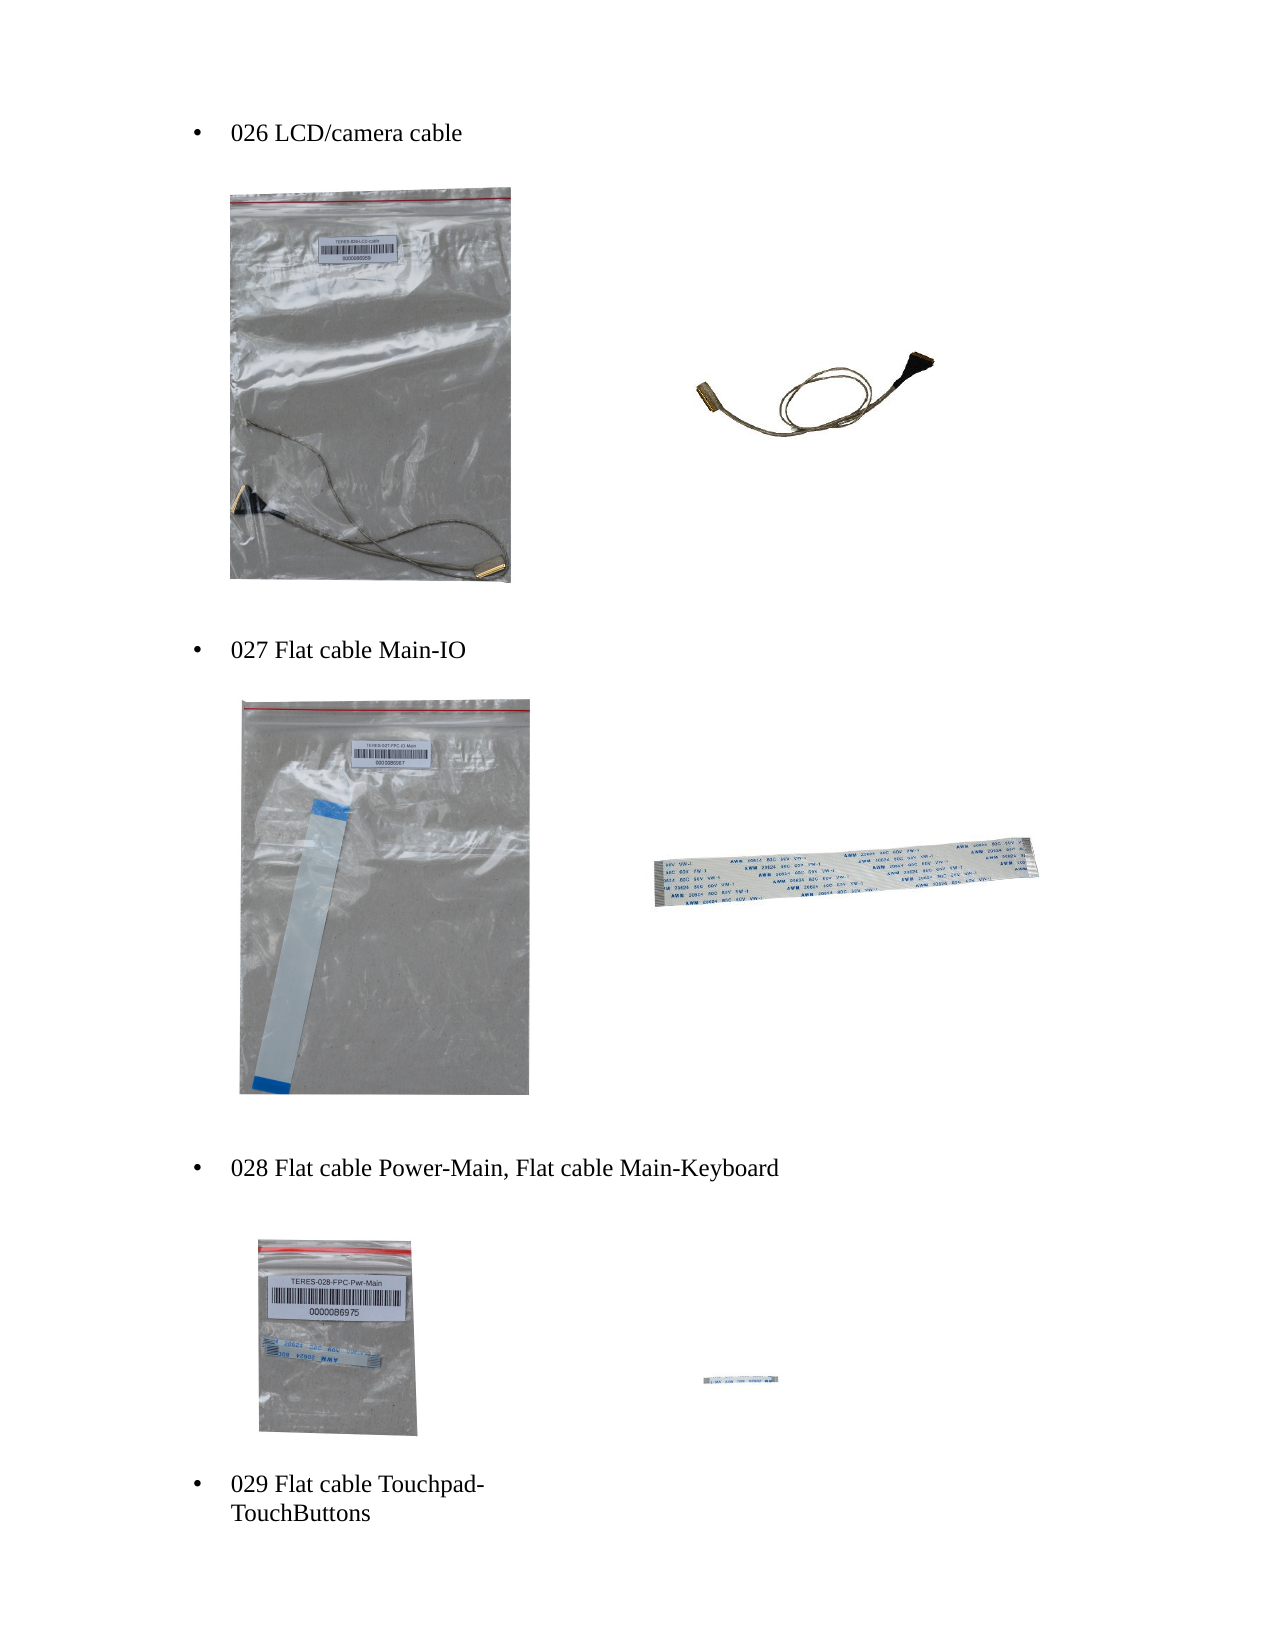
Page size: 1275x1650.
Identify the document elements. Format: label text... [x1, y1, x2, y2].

picture [237, 1237, 438, 1438]
list 029 Flat cable Touchpad-TouchButtons [193, 1469, 1157, 1527]
picture [631, 656, 1062, 1087]
picture [234, 696, 535, 1097]
picture [625, 204, 1005, 584]
picture [220, 184, 521, 585]
list 028 Flat cable Power-Main, Flat cable Main-Keyboard [193, 1153, 1157, 1182]
list 027 Flat cable Main-IO [193, 636, 1157, 664]
list 026 LCD/camera cable [193, 118, 1157, 147]
picture [609, 1248, 873, 1512]
